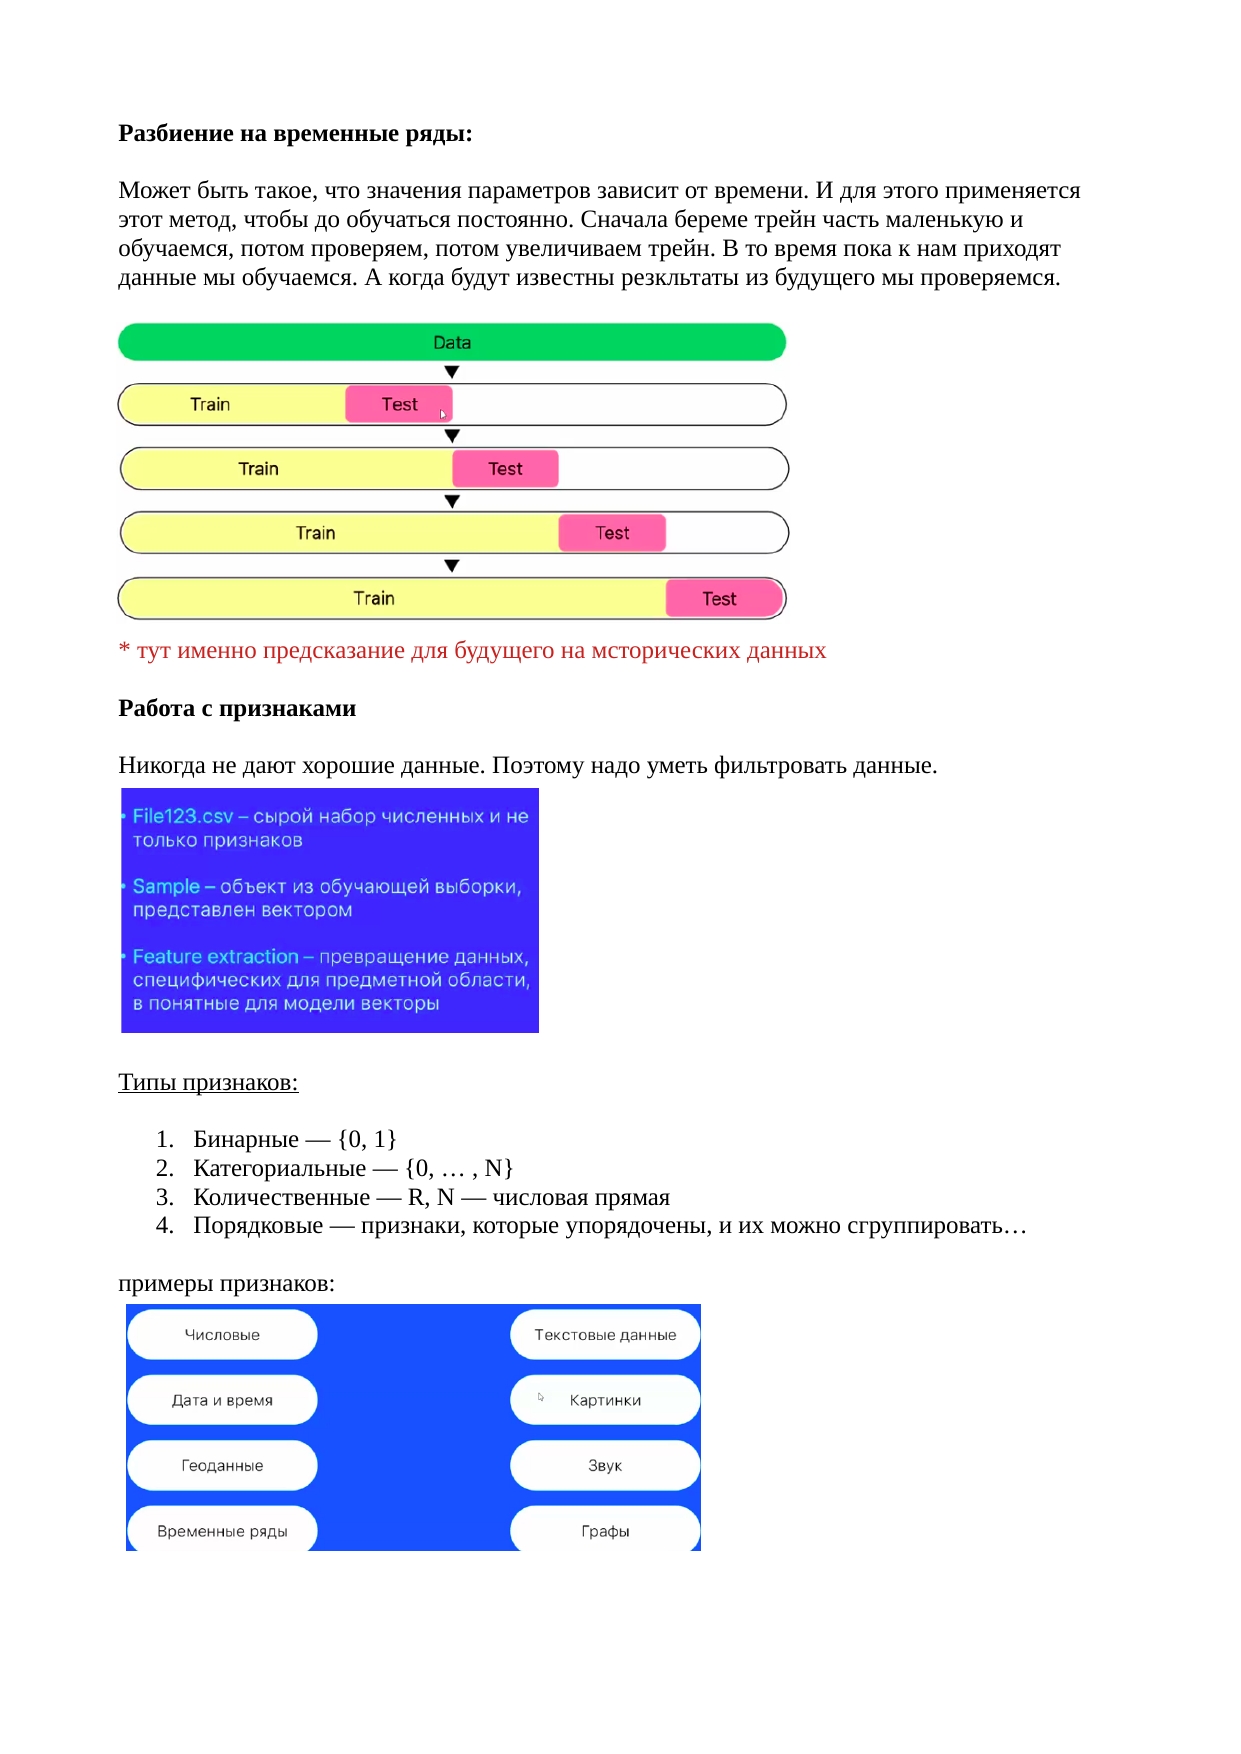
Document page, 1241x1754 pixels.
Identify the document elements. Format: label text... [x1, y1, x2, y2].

picture [126, 1304, 701, 1551]
list Категориальные — {0, … , N} [156, 1153, 1122, 1182]
text Типы признаков: [118, 1067, 1122, 1096]
text примеры признаков: [118, 1268, 1122, 1297]
picture [121, 788, 539, 1033]
list Количественные — R, N — числовая прямая [156, 1182, 1122, 1211]
text Может быть такое, что значения параметров зависит от времени. И для этого применяется этот метод, чтобы до обучаться постоянно. Сначала береме трейн часть маленькую и обучаемся, потом проверяем, потом увеличиваем трейн. В то время пока к нам приходят данные мы обучаемся. А когда будут известны резкльтаты из будущего мы проверяемся. [118, 176, 1122, 291]
text Работа с признаками [118, 693, 1122, 722]
list Порядковые — признаки, которые упорядочены, и их можно сгруппировать… [156, 1211, 1122, 1239]
text * тут именно предсказание для будущего на мсторических данных [118, 636, 1122, 664]
text Никогда не дают хорошие данные. Поэтому надо уметь фильтровать данные. [118, 751, 1122, 779]
list Бинарные — {0, 1} [156, 1124, 1122, 1153]
picture [116, 322, 791, 624]
text Разбиение на временные ряды: [118, 118, 1122, 147]
